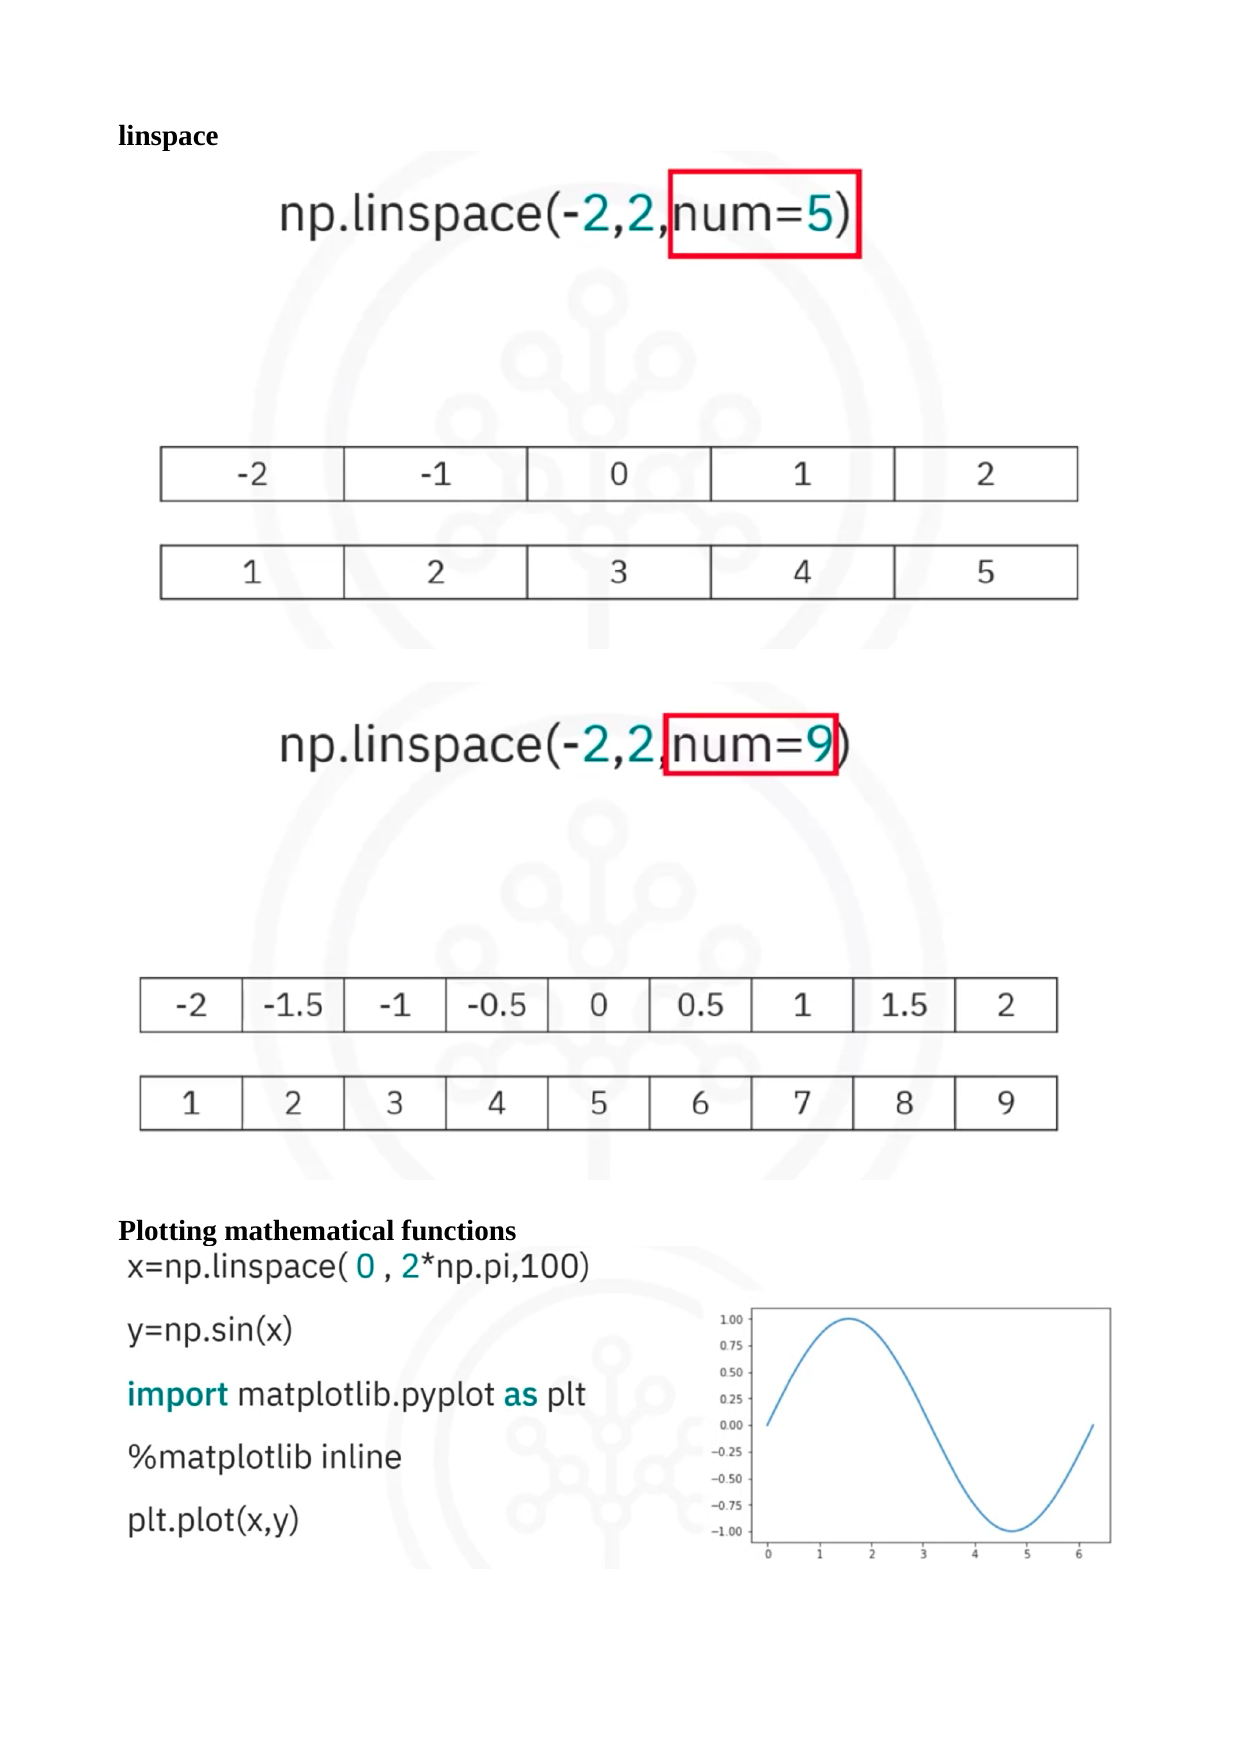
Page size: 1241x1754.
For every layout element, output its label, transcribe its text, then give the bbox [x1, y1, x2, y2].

text Plotting mathematical functions [118, 1213, 1122, 1246]
picture [118, 151, 1123, 649]
picture [118, 682, 1123, 1180]
picture [118, 1246, 1123, 1569]
text linspace [118, 118, 1122, 151]
